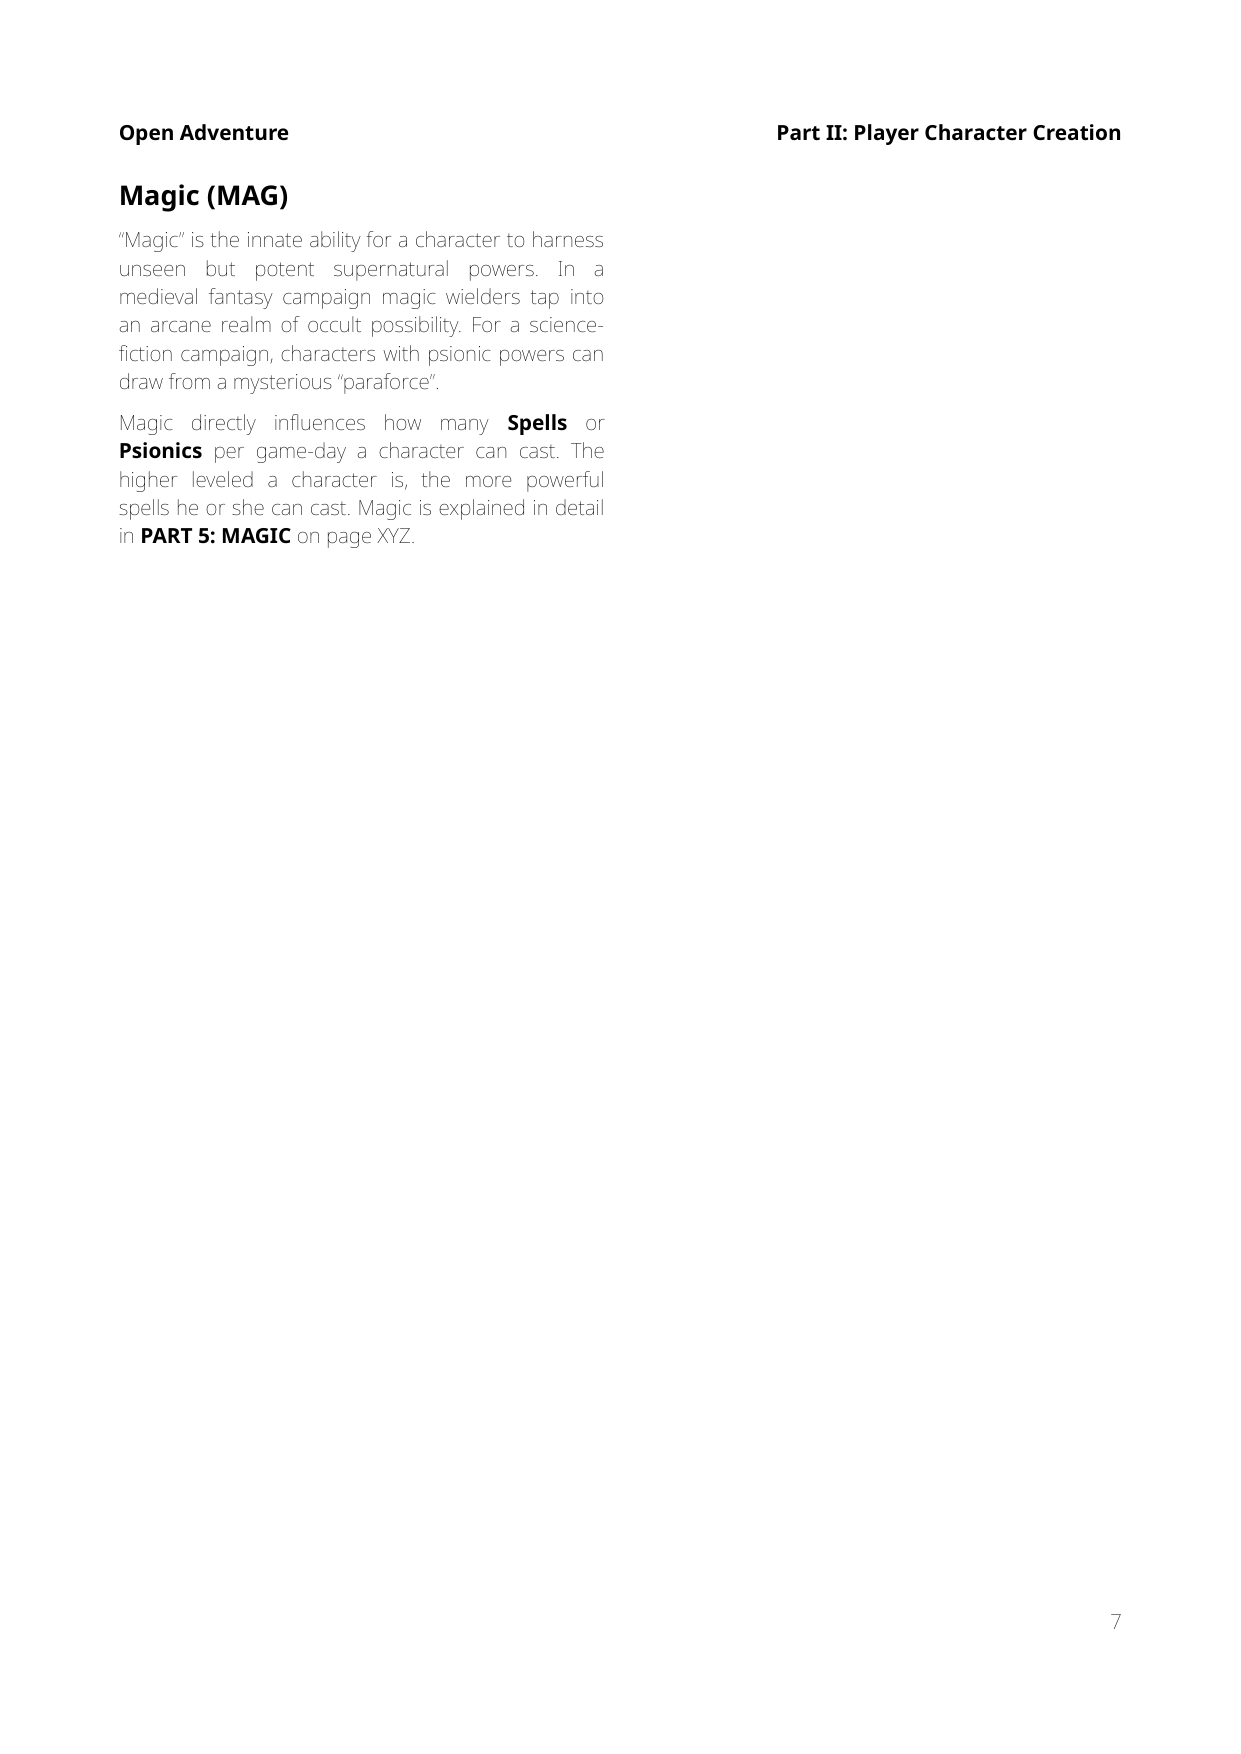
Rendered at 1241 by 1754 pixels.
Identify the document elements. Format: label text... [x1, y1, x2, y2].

text Magic directly influences how many Spells or Psionics per game-day a character can cast. The higher leveled a character is, the more powerful spells he or she can cast. Magic is explained in detail in PART 5: MAGIC on page XYZ. [118, 408, 605, 550]
text Magic (MAG) [118, 176, 605, 213]
text “Magic” is the innate ability for a character to harness unseen but potent supernatural powers. In a medieval fantasy campaign magic wielders tap into an arcane realm of occult possibility. For a science-fiction campaign, characters with psionic powers can draw from a mysterious “paraforce”. [118, 225, 605, 396]
